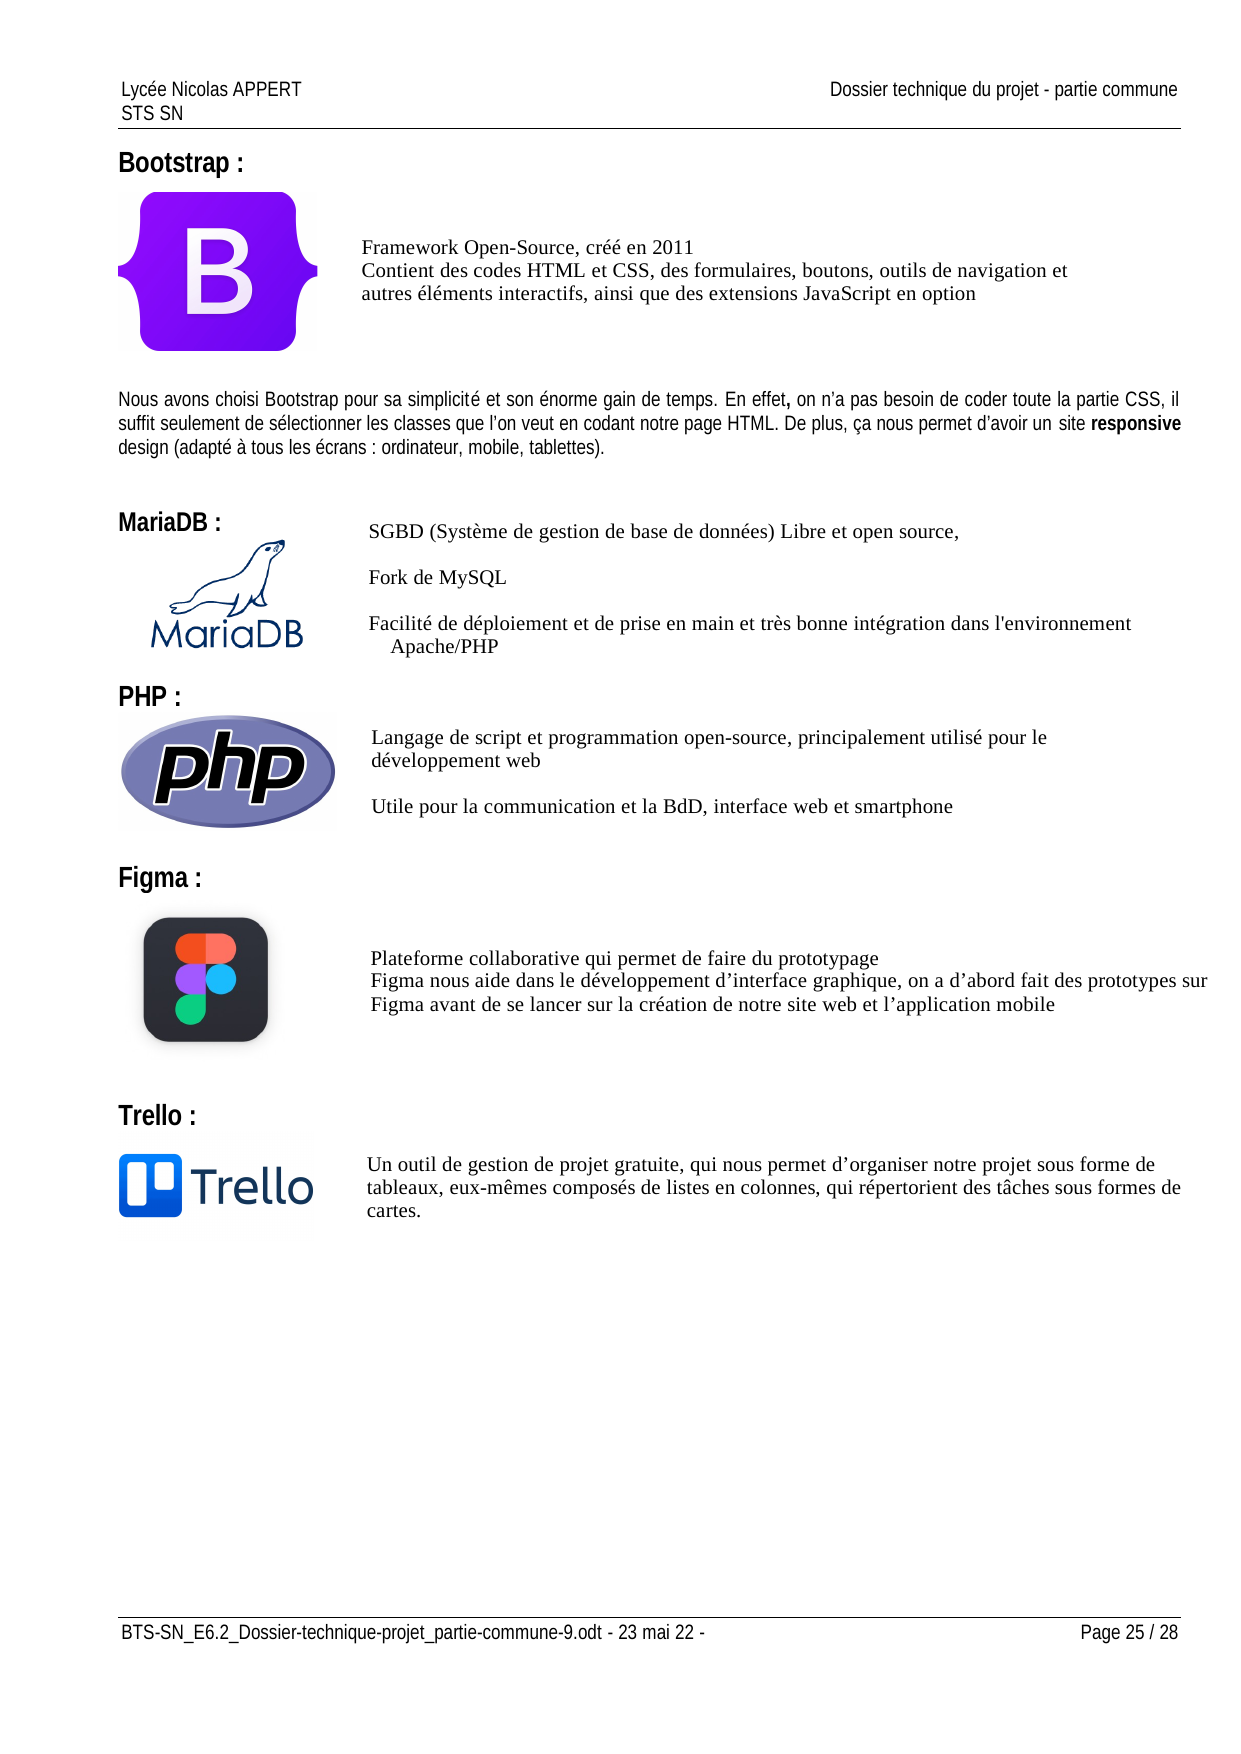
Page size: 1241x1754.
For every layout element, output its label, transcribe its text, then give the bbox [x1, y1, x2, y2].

picture [118, 537, 336, 650]
picture [118, 893, 293, 1068]
picture [118, 1131, 314, 1241]
picture [118, 712, 338, 831]
text Trello : [118, 1098, 1181, 1131]
text MariaDB : [118, 506, 1181, 537]
text Nous avons choisi Bootstrap pour sa simplicité et son énorme gain de temps. En effet, on n’a pas besoin de coder toute la partie CSS, il suffit seulement de sélectionner les classes que l’on veut en codant notre page HTML. De plus, ça nous permet d’avoir un site responsive design (adapté à tous les écrans : ordinateur, mobile, tablettes). [118, 387, 1181, 458]
text Figma : [118, 861, 1181, 894]
picture [118, 192, 318, 351]
text Bootstrap : [118, 145, 1181, 178]
text PHP : [118, 679, 1181, 712]
